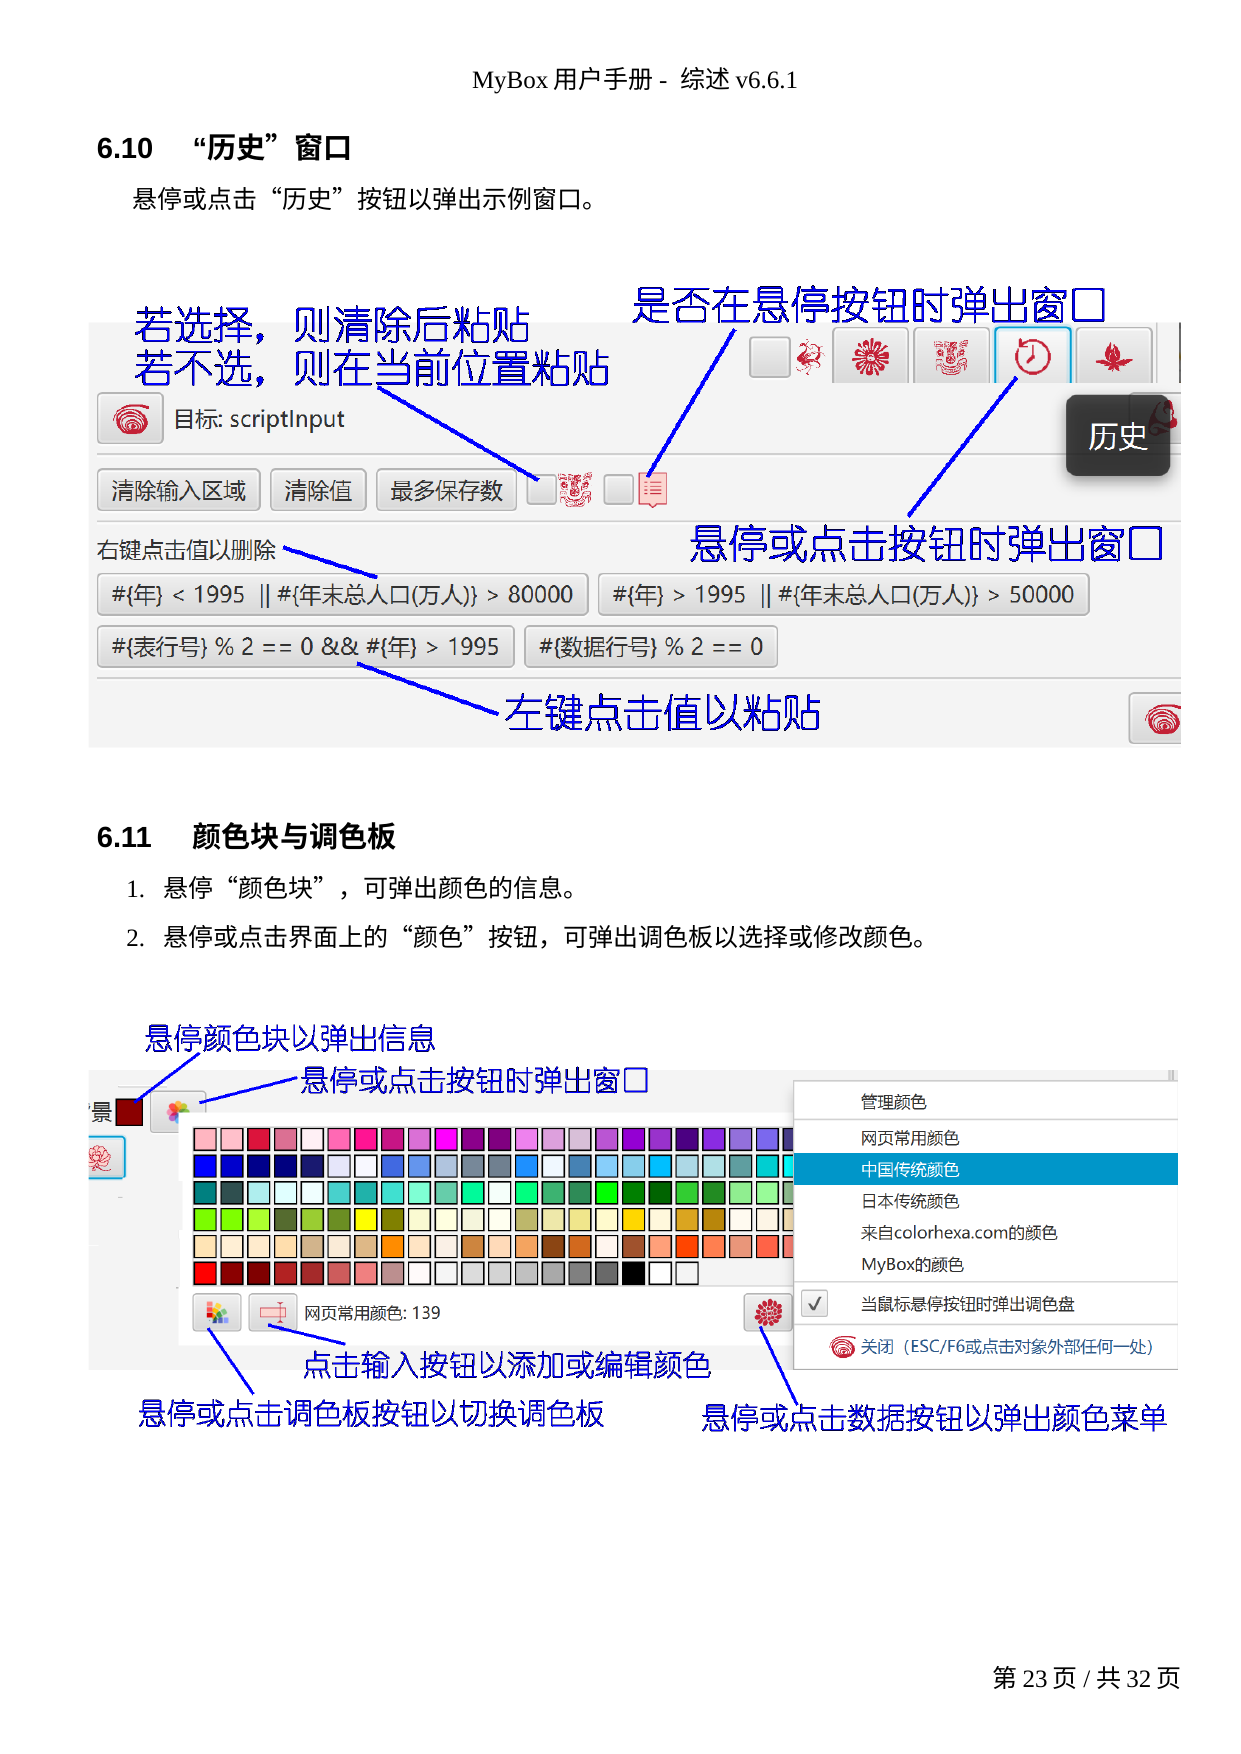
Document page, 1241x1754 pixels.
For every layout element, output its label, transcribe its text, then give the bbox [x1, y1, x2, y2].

text 悬停或点击“历史”按钮以弹出示例窗口。 [88, 179, 1181, 216]
list 悬停或点击界面上的“颜色”按钮，可弹出调色板以选择或修改颜色。 [126, 917, 1181, 954]
picture [88, 269, 1182, 748]
picture [88, 1007, 1182, 1445]
picture [88, 1138, 123, 1177]
list 悬停“颜色块”，可弹出颜色的信息。 [126, 869, 1181, 905]
subtitle “历史”窗口 [88, 125, 1181, 167]
subtitle 颜色块与调色板 [88, 814, 1181, 856]
